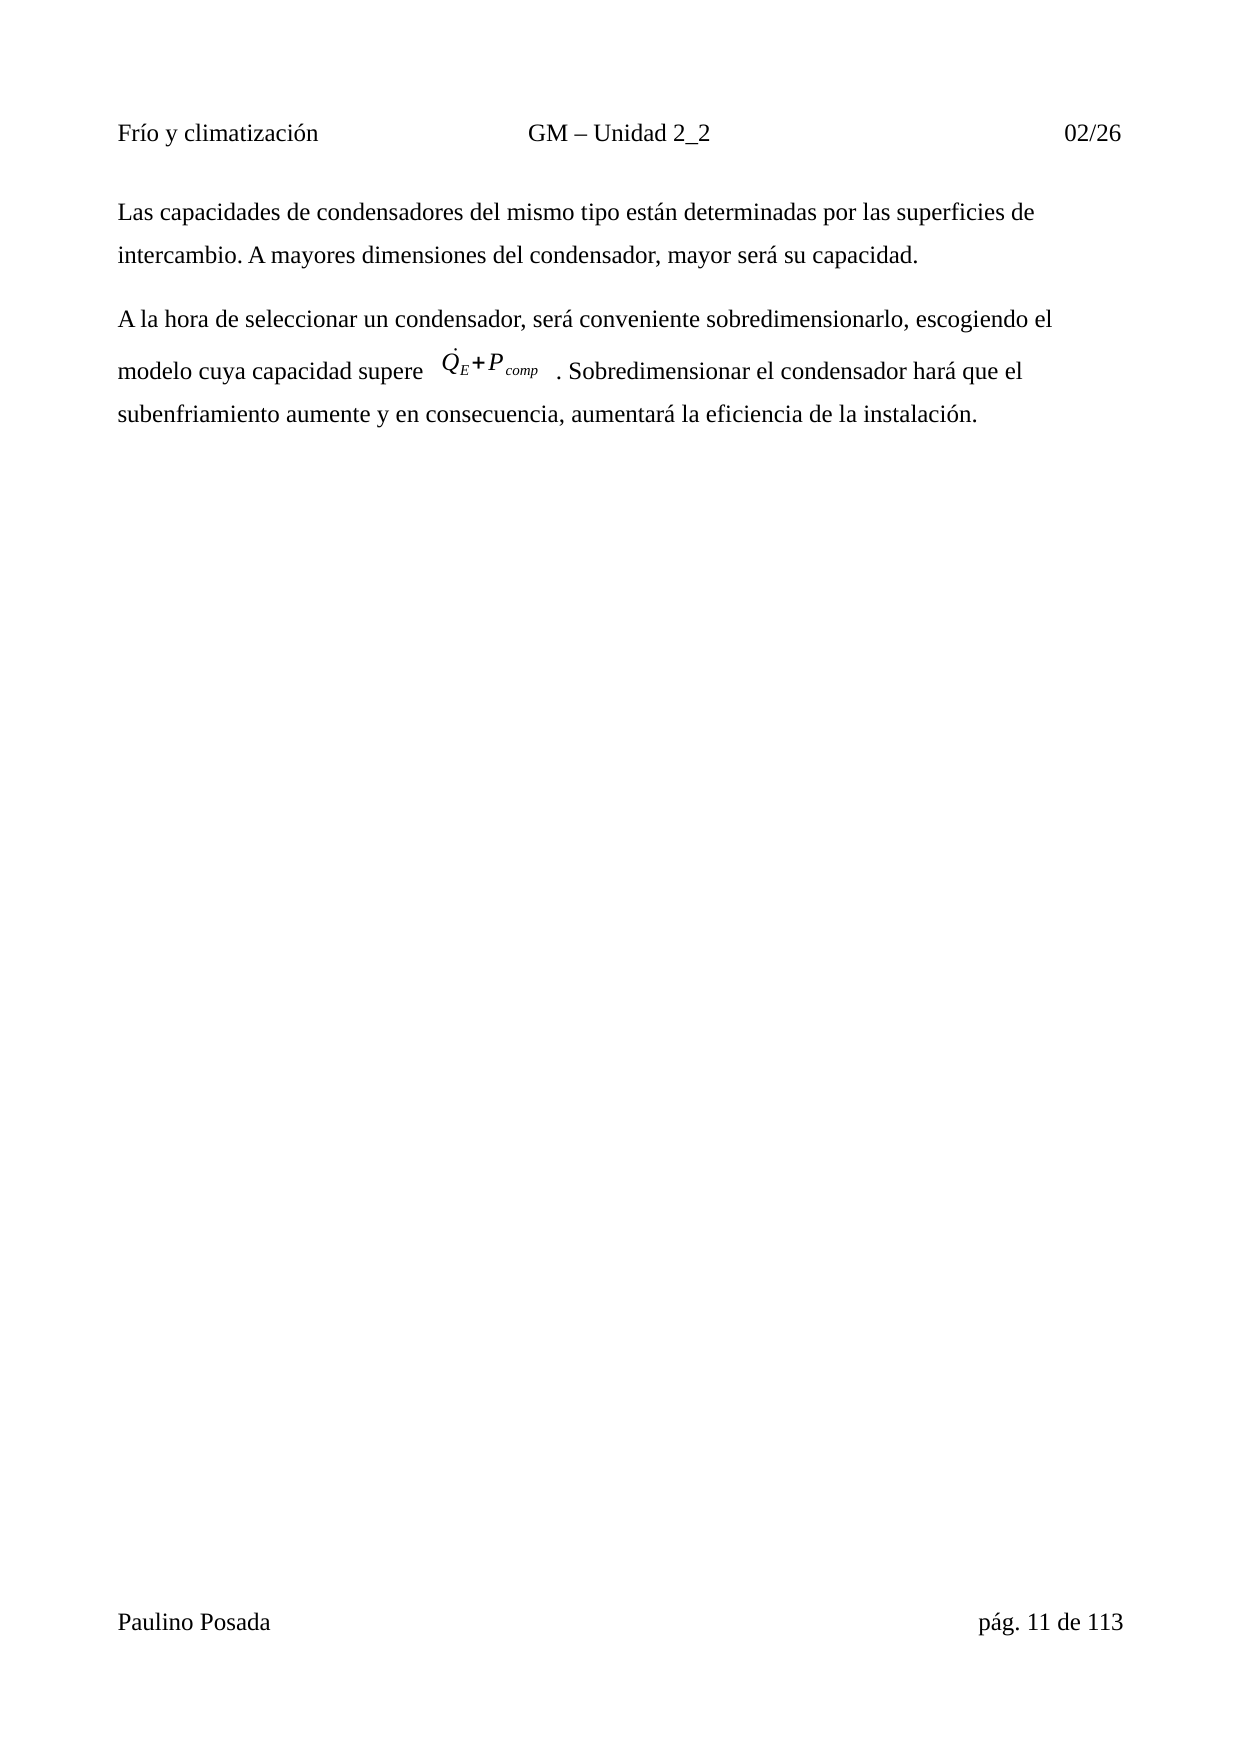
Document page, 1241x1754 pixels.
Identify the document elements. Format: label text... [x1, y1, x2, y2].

text Las capacidades de condensadores del mismo tipo están determinadas por las superficies de intercambio. A mayores dimensiones del condensador, mayor será su capacidad. [117, 197, 1123, 269]
text A la hora de seleccionar un condensador, será conveniente sobredimensionarlo, escogiendo el modelo cuya capacidad supere. Sobredimensionar el condensador hará que el subenfriamiento aumente y en consecuencia, aumentará la eficiencia de la instalación. [117, 304, 1123, 428]
